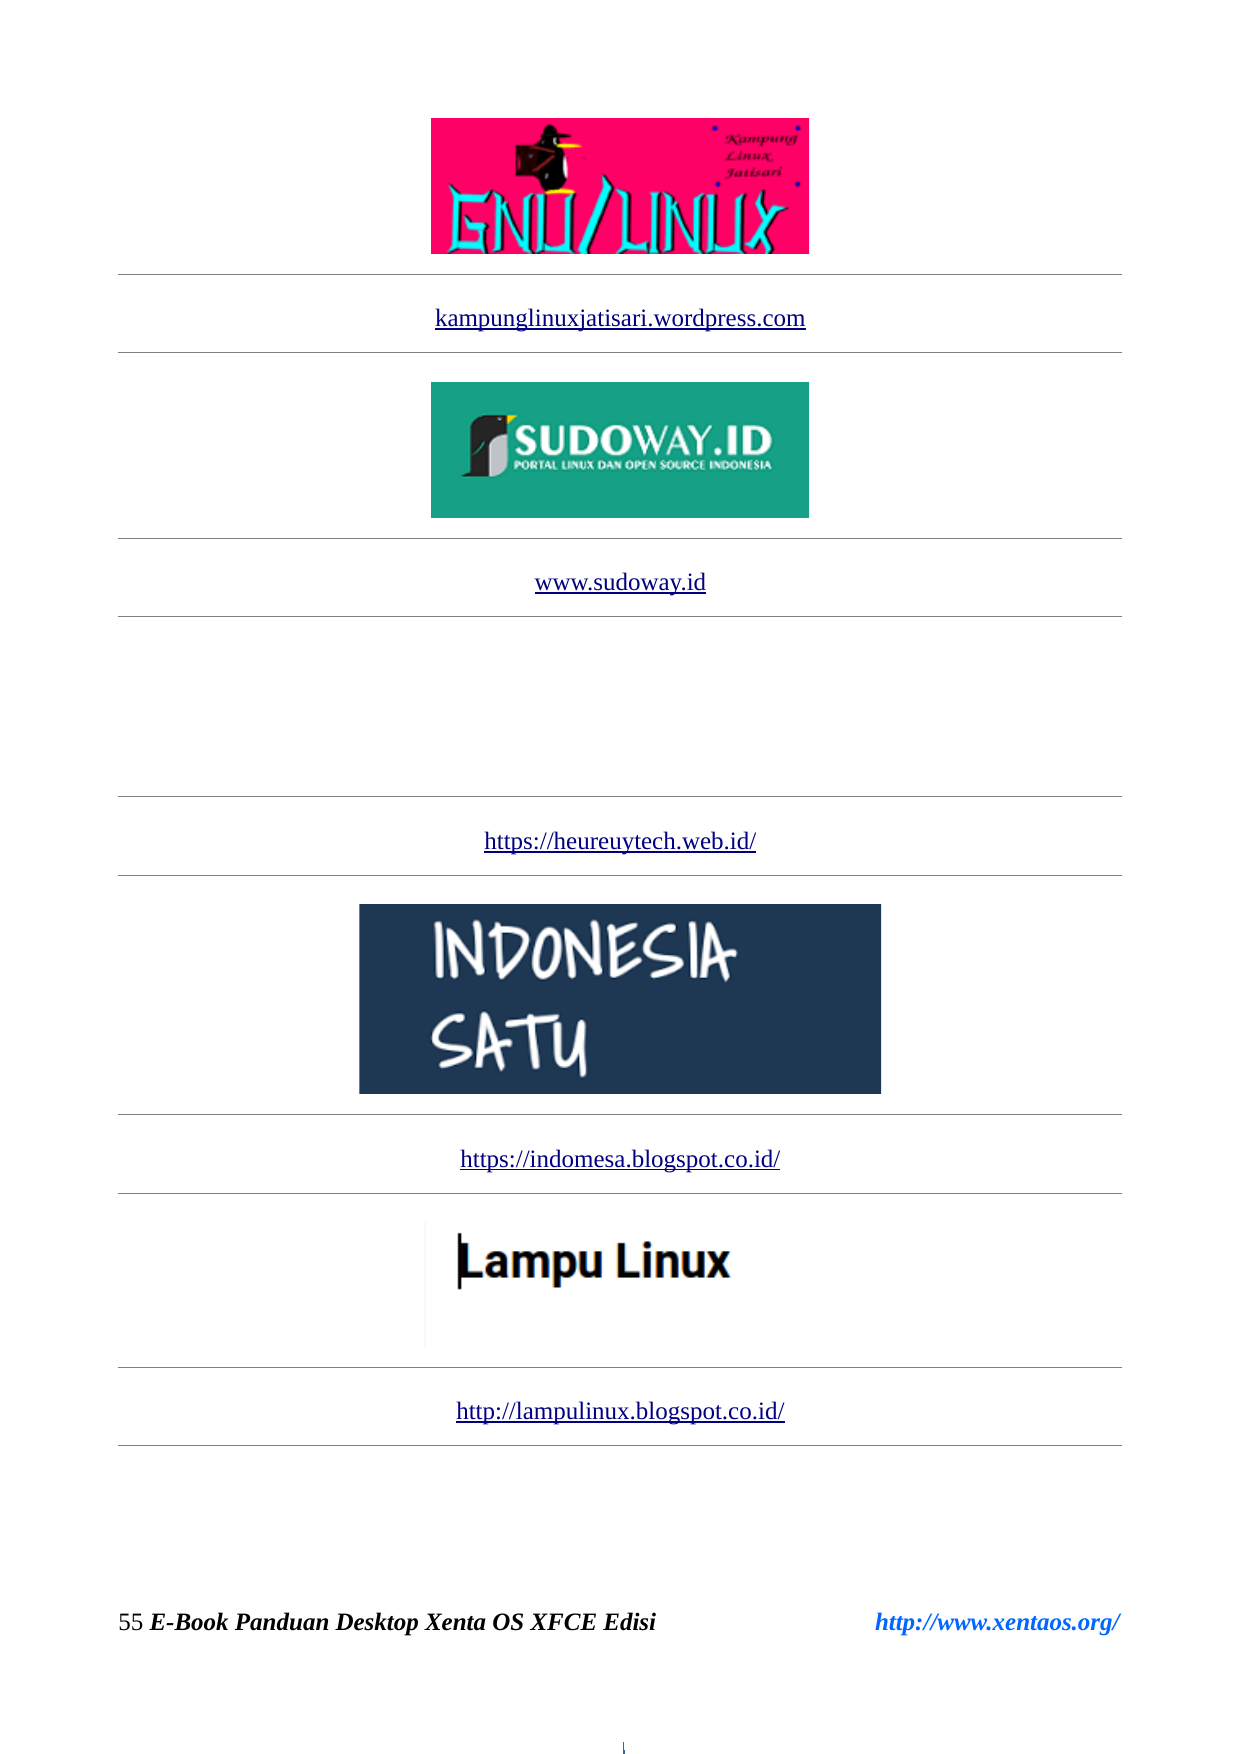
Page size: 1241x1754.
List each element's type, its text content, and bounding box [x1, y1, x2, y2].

text http://lampulinux.blogspot.co.id/ [118, 1396, 1122, 1425]
text https://indomesa.blogspot.co.id/ [118, 1144, 1122, 1173]
text kampunglinuxjatisari.wordpress.com [118, 303, 1122, 332]
picture [359, 904, 882, 1094]
picture [424, 1222, 816, 1347]
text https://heureuytech.web.id/ [118, 826, 1122, 855]
text www.sudoway.id [118, 567, 1122, 596]
picture [431, 118, 810, 254]
picture [431, 382, 810, 518]
